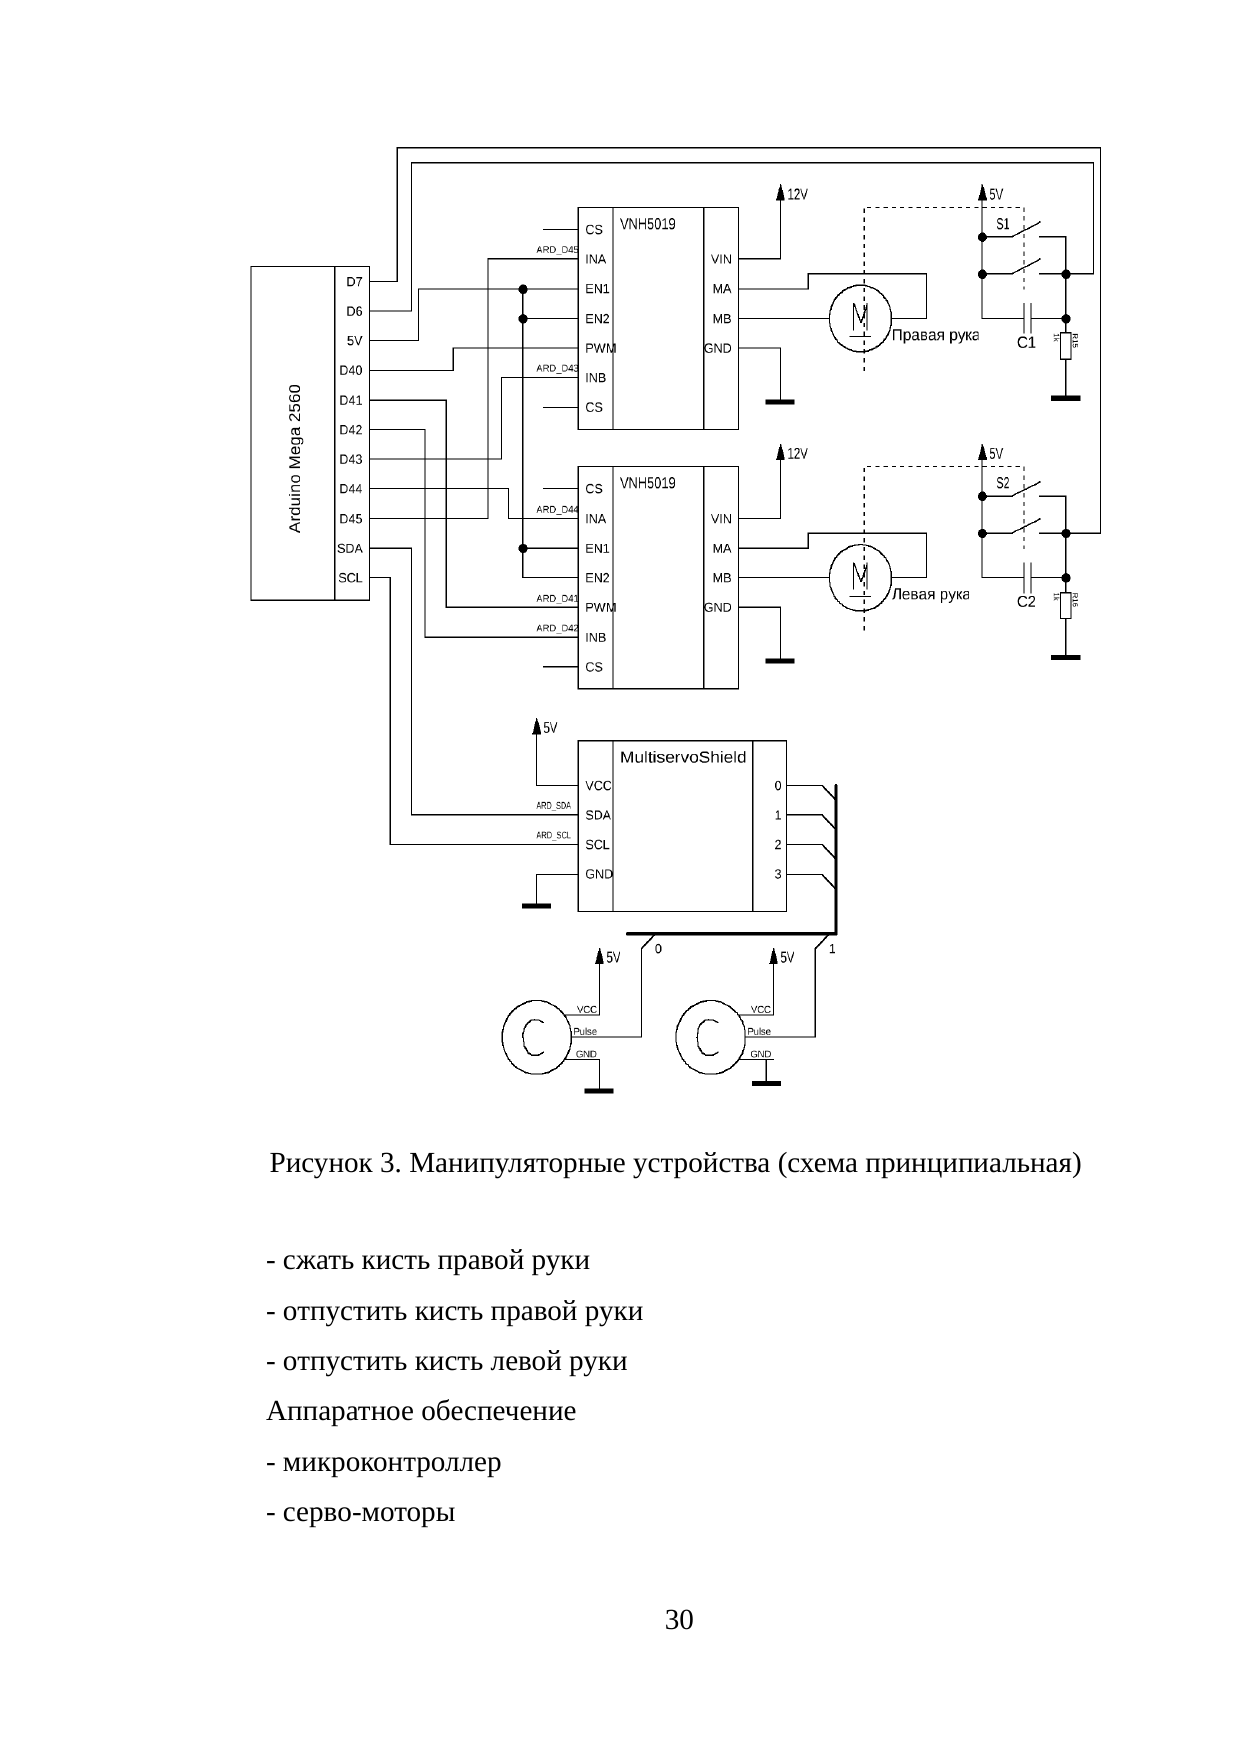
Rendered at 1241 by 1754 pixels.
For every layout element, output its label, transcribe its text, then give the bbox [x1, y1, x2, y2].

text - отпустить кисть правой руки [177, 1293, 1181, 1326]
text Аппаратное обеспечение [177, 1393, 1181, 1427]
text - отпустить кисть левой руки [177, 1343, 1181, 1377]
text Рисунок 3. Манипуляторные устройства (схема принципиальная) [177, 118, 1181, 1178]
text - микроконтроллер [177, 1444, 1181, 1477]
picture [223, 118, 1128, 1122]
text - сжать кисть правой руки [177, 1242, 1181, 1276]
text - серво-моторы [177, 1494, 1181, 1527]
